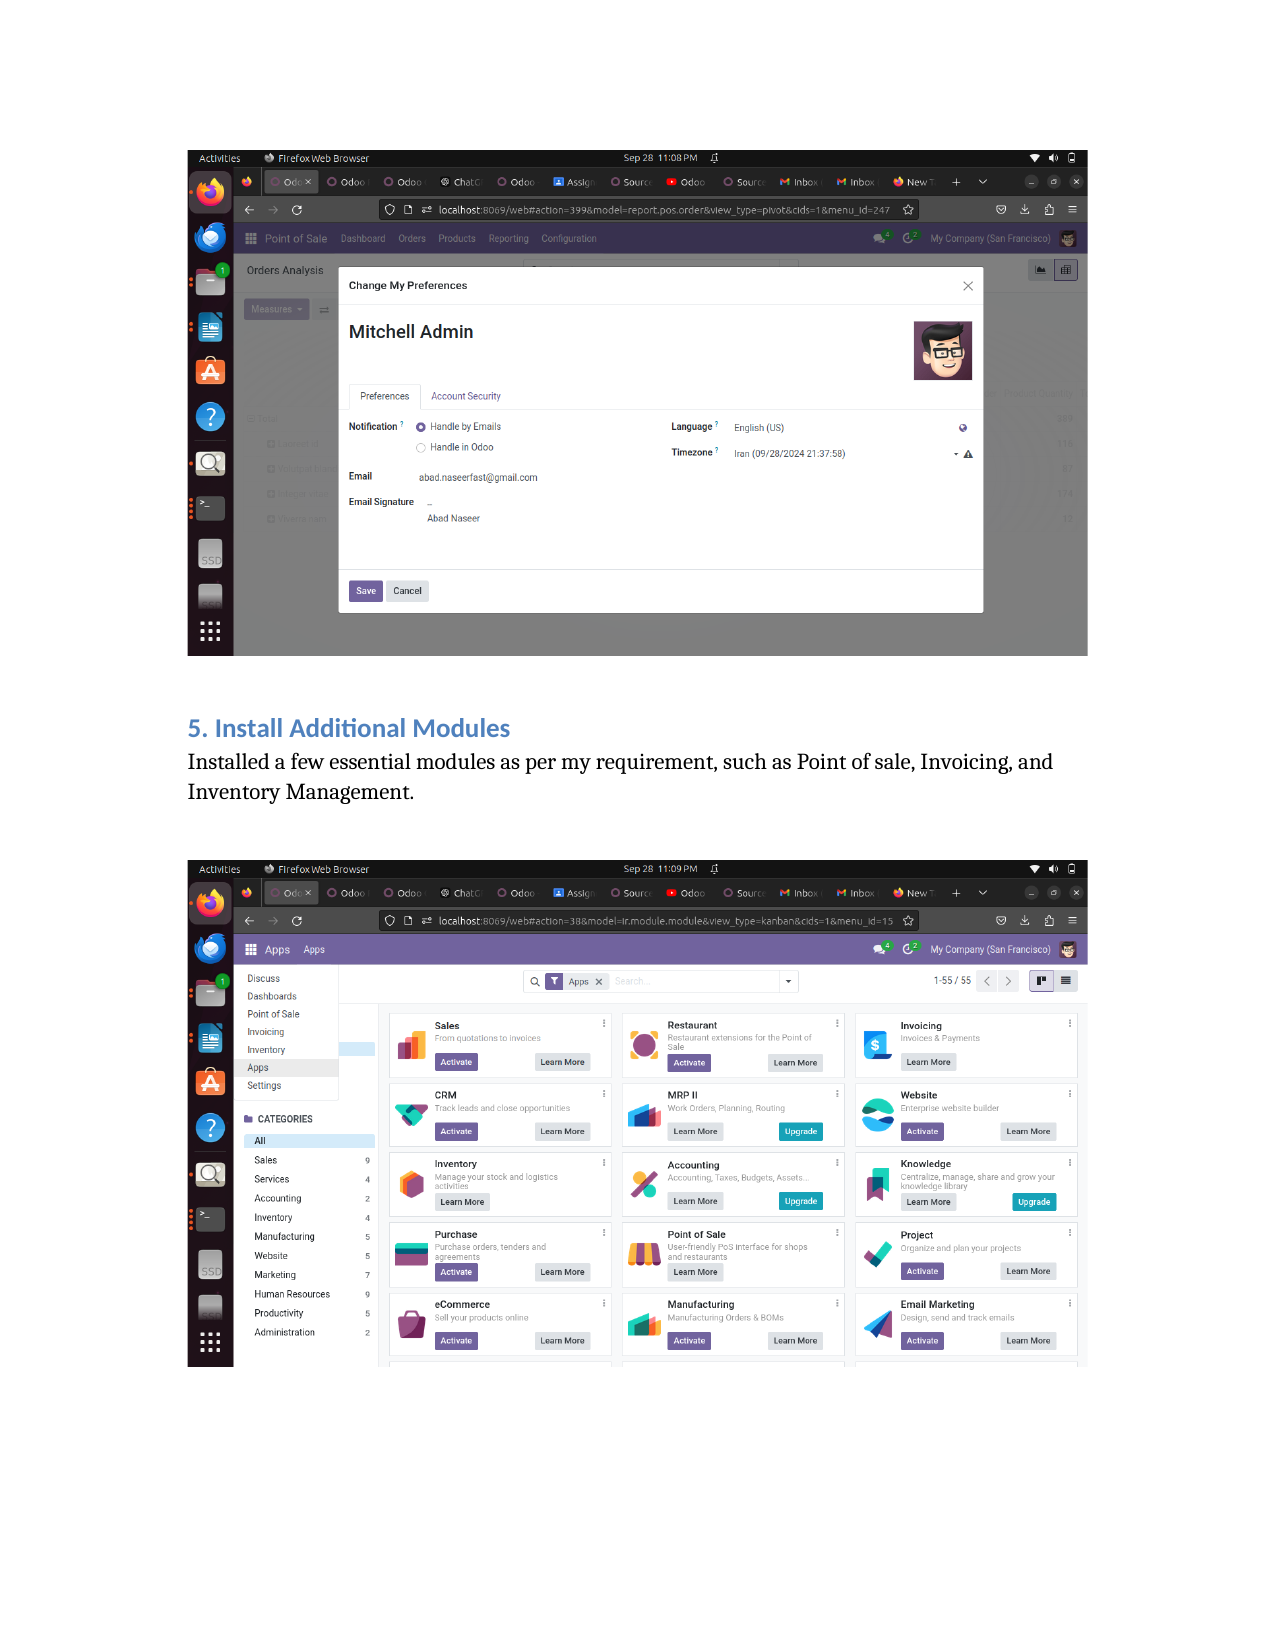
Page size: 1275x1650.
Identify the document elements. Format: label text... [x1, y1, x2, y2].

picture [187, 860, 1088, 1367]
text Installed a few essential modules as per my requirement, such as Point of sale, Invoicing, and Inventory Management. [187, 749, 1087, 836]
subtitle 5. Install Additional Modules [187, 711, 1087, 744]
picture [187, 150, 1088, 656]
